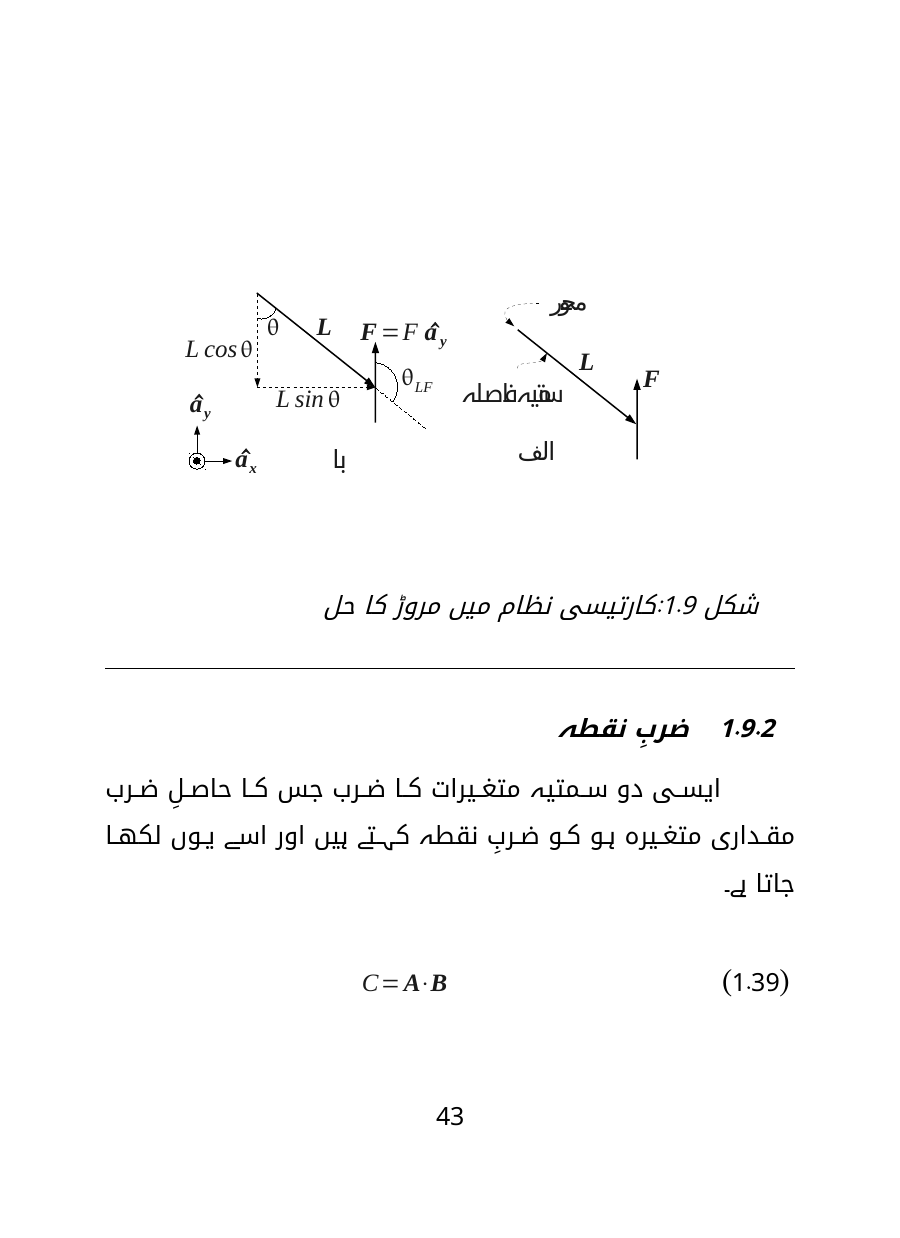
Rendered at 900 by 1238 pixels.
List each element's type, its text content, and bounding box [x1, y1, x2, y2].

text ایسی دو سمتیہ متغیرات کا ضرب جس کا حاصلِ ضرب مقداری متغیرہ ہو کو ضربِ نقطہ کہتے ہیں اور اسے یوں لکھا جاتا ہے۔ [105, 765, 795, 907]
subtitle ضربِ نقطہ [105, 705, 718, 753]
table_header (1.39) [696, 954, 795, 1025]
table_header [105, 954, 696, 1025]
text شکل 1.9:کارتیسی نظام میں مروڑ کا حل [142, 181, 758, 629]
